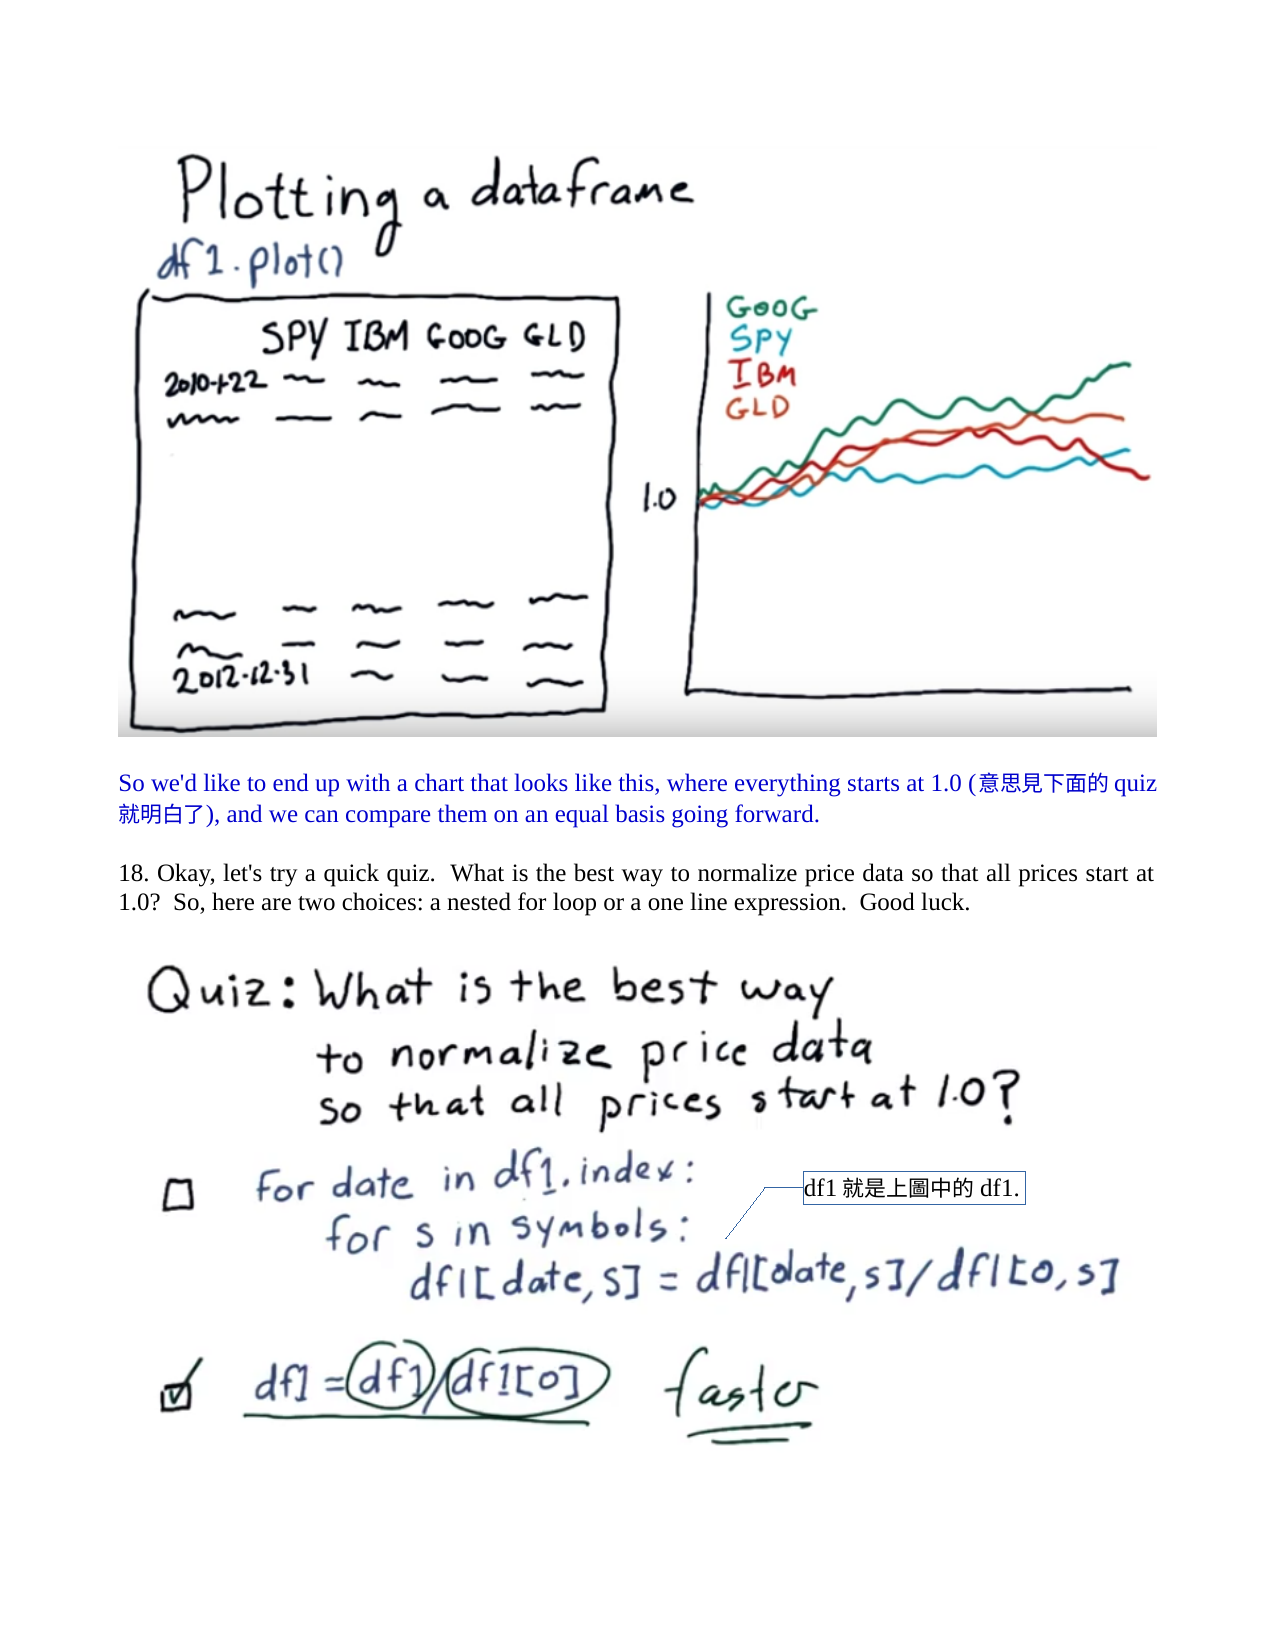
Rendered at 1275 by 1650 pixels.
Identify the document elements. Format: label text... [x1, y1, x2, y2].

picture [118, 944, 1157, 1463]
text 18. Okay, let's try a quick quiz. What is the best way to normalize price data so that all prices start at 1.0? So, here are two choices: a nested for loop or a one line expression. Good luck. [118, 858, 1157, 915]
picture [118, 146, 1157, 737]
text So we'd like to end up with a chart that looks like this, where everything starts at 1.0 (意思見下面的quiz就明白了), and we can compare them on an equal basis going forward. [118, 766, 1157, 829]
